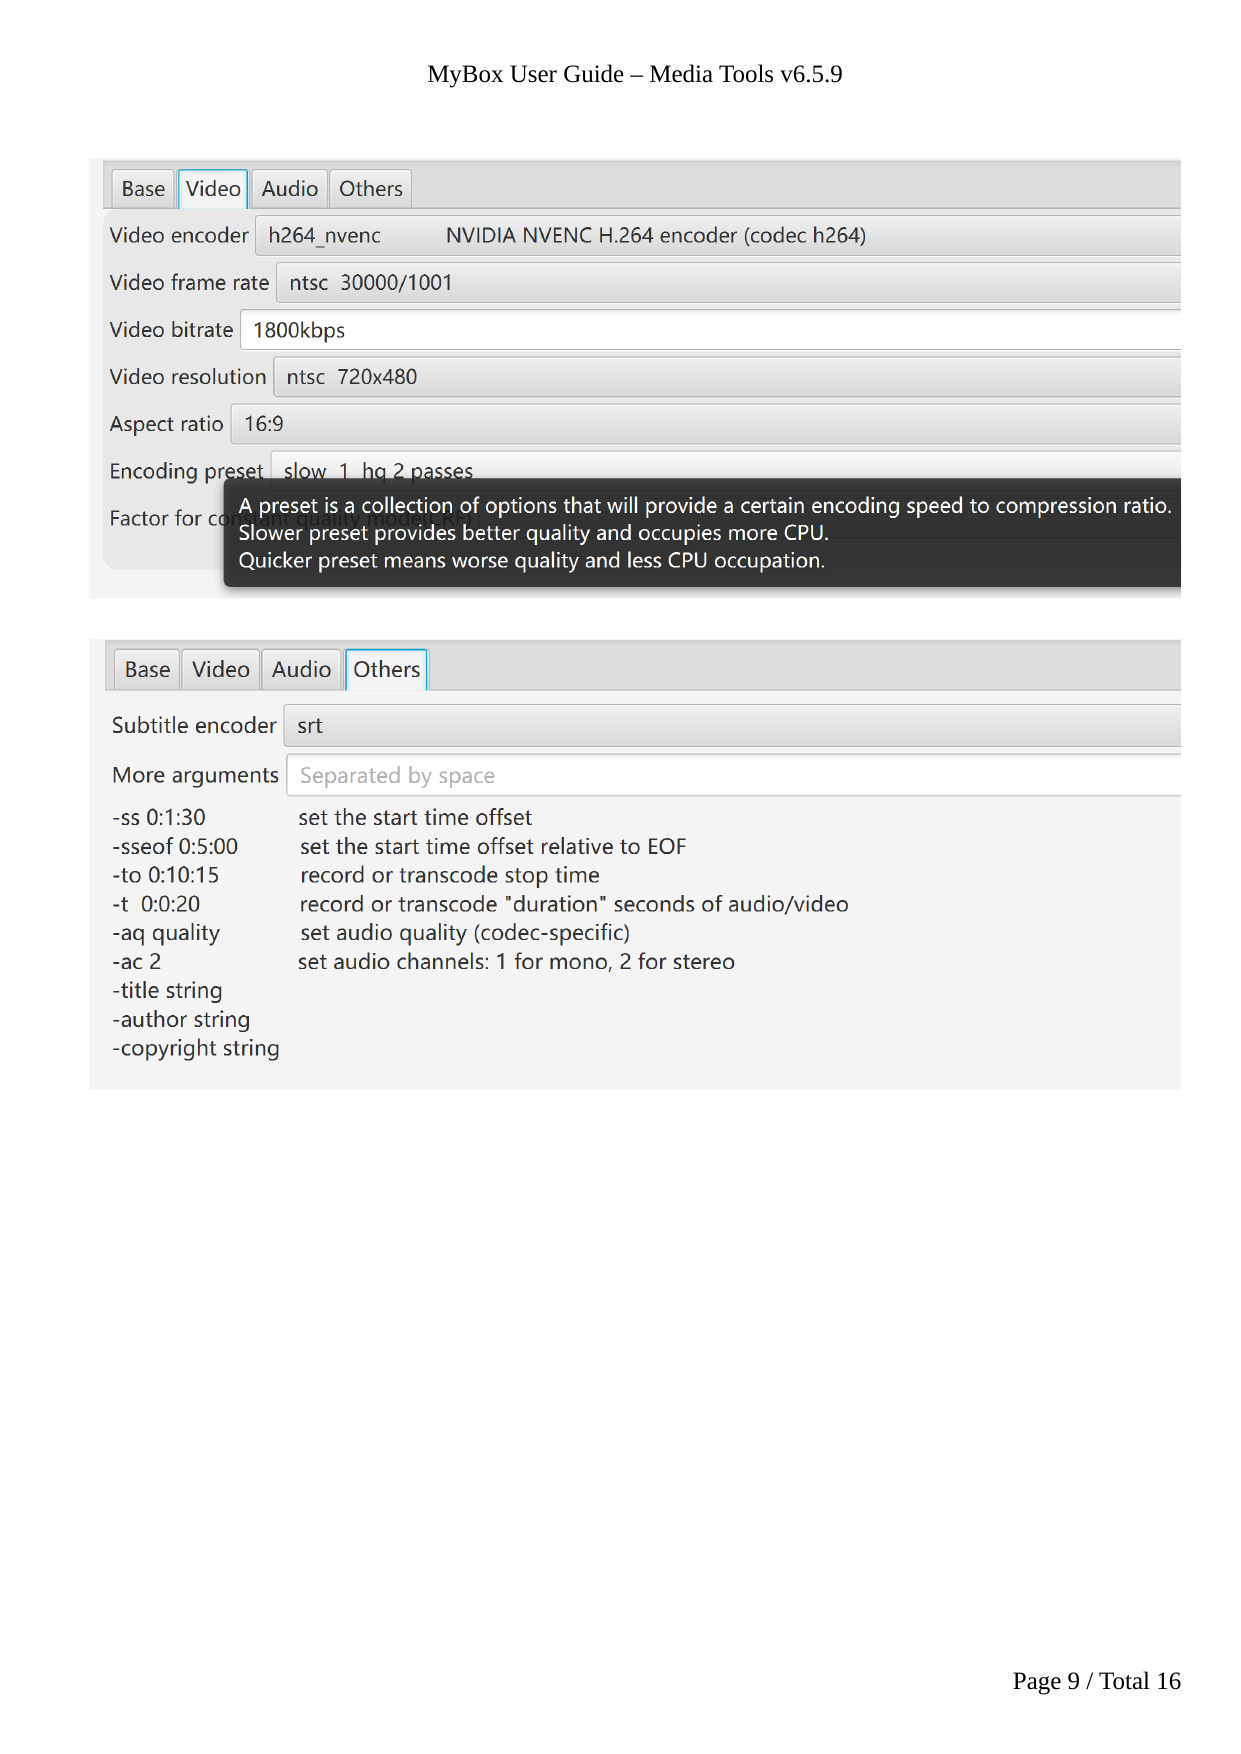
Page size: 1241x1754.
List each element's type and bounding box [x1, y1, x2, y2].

picture [88, 639, 1182, 1090]
picture [88, 158, 1182, 599]
